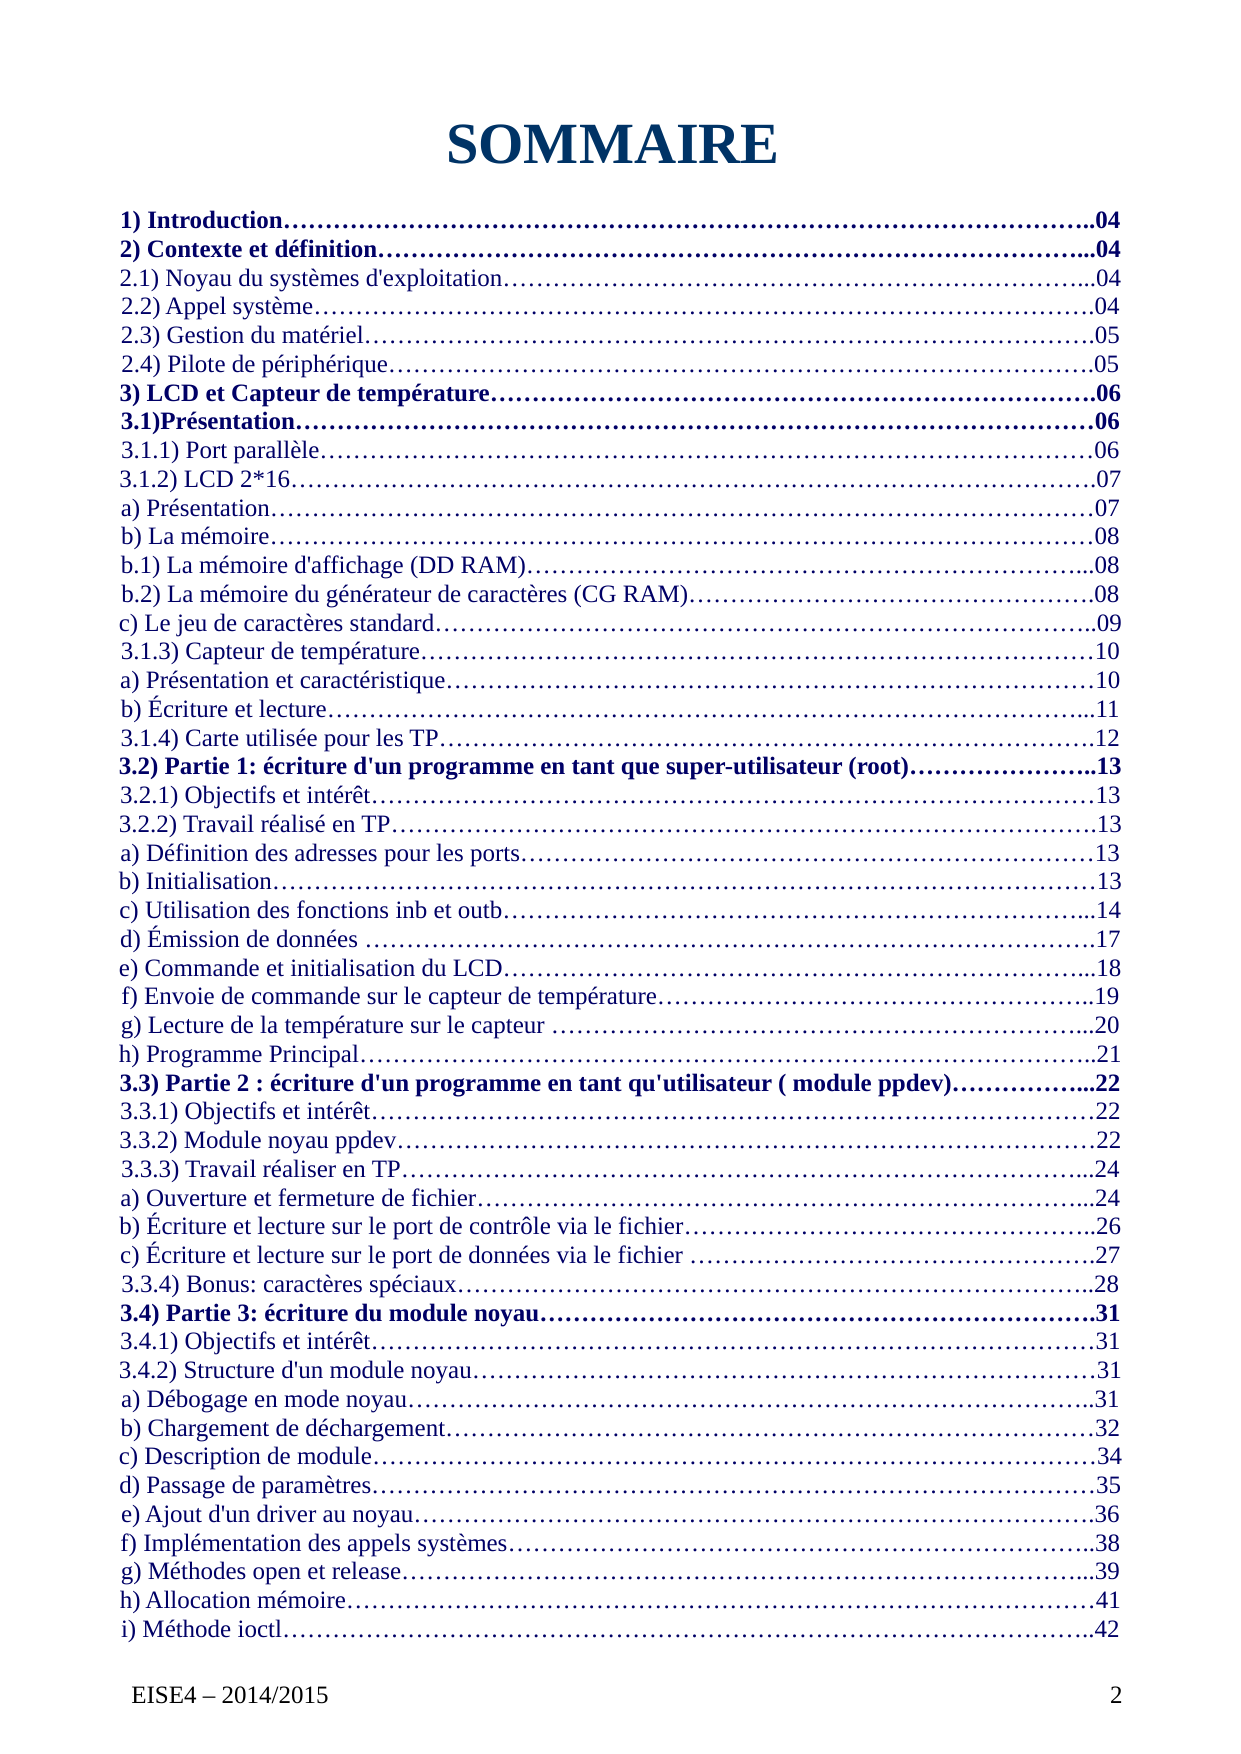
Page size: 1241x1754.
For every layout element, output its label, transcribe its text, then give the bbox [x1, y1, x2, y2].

text 3.3.2) Module noyau ppdev…………………………………………………………………………22 [118, 1125, 1122, 1154]
text 3.1.2) LCD 2*16…………………………………………………………………………………….07 [118, 464, 1122, 493]
text 2) Contexte et définition…………………………………………………………………………...04 [118, 234, 1122, 263]
text SOMMAIRE [118, 109, 1122, 176]
text b) Écriture et lecture………………………………………………………………………………...11 [118, 694, 1122, 723]
text c) Le jeu de caractères standard……………………………………………………………………..09 [118, 608, 1122, 636]
text e) Commande et initialisation du LCD……………………………………………………………...18 [118, 953, 1122, 981]
text a) Ouverture et fermeture de fichier………………………………………………………………...24 [118, 1183, 1122, 1211]
text 2.2) Appel système………………………………………………………………………………….04 [118, 291, 1122, 320]
text c) Description de module……………………………………………………………………………34 [118, 1441, 1122, 1470]
text 3.1)Présentation……………………………………………………………………………………06 [118, 406, 1122, 435]
text 2.4) Pilote de périphérique………………………………………………………………………….05 [118, 349, 1122, 378]
text a) Présentation………………………………………………………………………………………07 [118, 493, 1122, 521]
text 2.1) Noyau du systèmes d'exploitation……………………………………………………………...04 [118, 263, 1122, 291]
text 3.4) Partie 3: écriture du module noyau………………………………………………………….31 [118, 1298, 1122, 1326]
text i) Méthode ioctl……………………………………………………………………………………..42 [118, 1614, 1122, 1643]
text b) Chargement de déchargement……………………………………………………………………32 [118, 1413, 1122, 1441]
text f) Envoie de commande sur le capteur de température……………………………………………..19 [118, 981, 1122, 1010]
text b.2) La mémoire du générateur de caractères (CG RAM)………………………………………….08 [118, 579, 1122, 608]
text 3.2) Partie 1: écriture d'un programme en tant que super-utilisateur (root)…………………..13 [118, 751, 1122, 780]
text c) Utilisation des fonctions inb et outb……………………………………………………………...14 [118, 895, 1122, 924]
text 3.3.1) Objectifs et intérêt……………………………………………………………………………22 [118, 1096, 1122, 1125]
text 1) Introduction……………………………………………………………………………………..04 [118, 205, 1122, 234]
text g) Lecture de la température sur le capteur ………………………………………………………...20 [118, 1010, 1122, 1039]
text a) Définition des adresses pour les ports……………………………………………………………13 [118, 838, 1122, 866]
text d) Émission de données …………………………………………………………………………….17 [118, 924, 1122, 953]
text 3.1.1) Port parallèle…………………………………………………………………………………06 [118, 435, 1122, 464]
text 3.1.3) Capteur de température………………………………………………………………………10 [118, 636, 1122, 665]
text b.1) La mémoire d'affichage (DD RAM)…………………………………………………………...08 [118, 550, 1122, 579]
text b) Écriture et lecture sur le port de contrôle via le fichier…………………………………………..26 [118, 1211, 1122, 1240]
text 3) LCD et Capteur de température……………………………………………………………….06 [118, 378, 1122, 406]
text g) Méthodes open et release………………………………………………………………………...39 [118, 1556, 1122, 1585]
text 3.2.1) Objectifs et intérêt……………………………………………………………………………13 [118, 780, 1122, 809]
text f) Implémentation des appels systèmes……………………………………………………………..38 [118, 1528, 1122, 1556]
text c) Écriture et lecture sur le port de données via le fichier ………………………………………….27 [118, 1240, 1122, 1269]
text a) Débogage en mode noyau………………………………………………………………………..31 [118, 1384, 1122, 1413]
text h) Programme Principal……………………………………………………………………………..21 [118, 1039, 1122, 1068]
text 3.4.2) Structure d'un module noyau…………………………………………………………………31 [118, 1355, 1122, 1384]
text 2.3) Gestion du matériel…………………………………………………………………………….05 [118, 320, 1122, 349]
text 3.3) Partie 2 : écriture d'un programme en tant qu'utilisateur ( module ppdev)……………...22 [118, 1068, 1122, 1096]
text h) Allocation mémoire………………………………………………………………………………41 [118, 1585, 1122, 1614]
text 3.3.4) Bonus: caractères spéciaux…………………………………………………………………..28 [118, 1269, 1122, 1298]
text e) Ajout d'un driver au noyau……………………………………………………………………….36 [118, 1499, 1122, 1528]
text d) Passage de paramètres……………………………………………………………………………35 [118, 1470, 1122, 1499]
text a) Présentation et caractéristique……………………………………………………………………10 [118, 665, 1122, 694]
text 3.2.2) Travail réalisé en TP………………………………………………………………………….13 [118, 809, 1122, 838]
text 3.4.1) Objectifs et intérêt……………………………………………………………………………31 [118, 1326, 1122, 1355]
text 3.3.3) Travail réaliser en TP………………………………………………………………………...24 [118, 1154, 1122, 1183]
text b) Initialisation………………………………………………………………………………………13 [118, 866, 1122, 895]
text b) La mémoire………………………………………………………………………………………08 [118, 521, 1122, 550]
text 3.1.4) Carte utilisée pour les TP…………………………………………………………………….12 [118, 723, 1122, 751]
